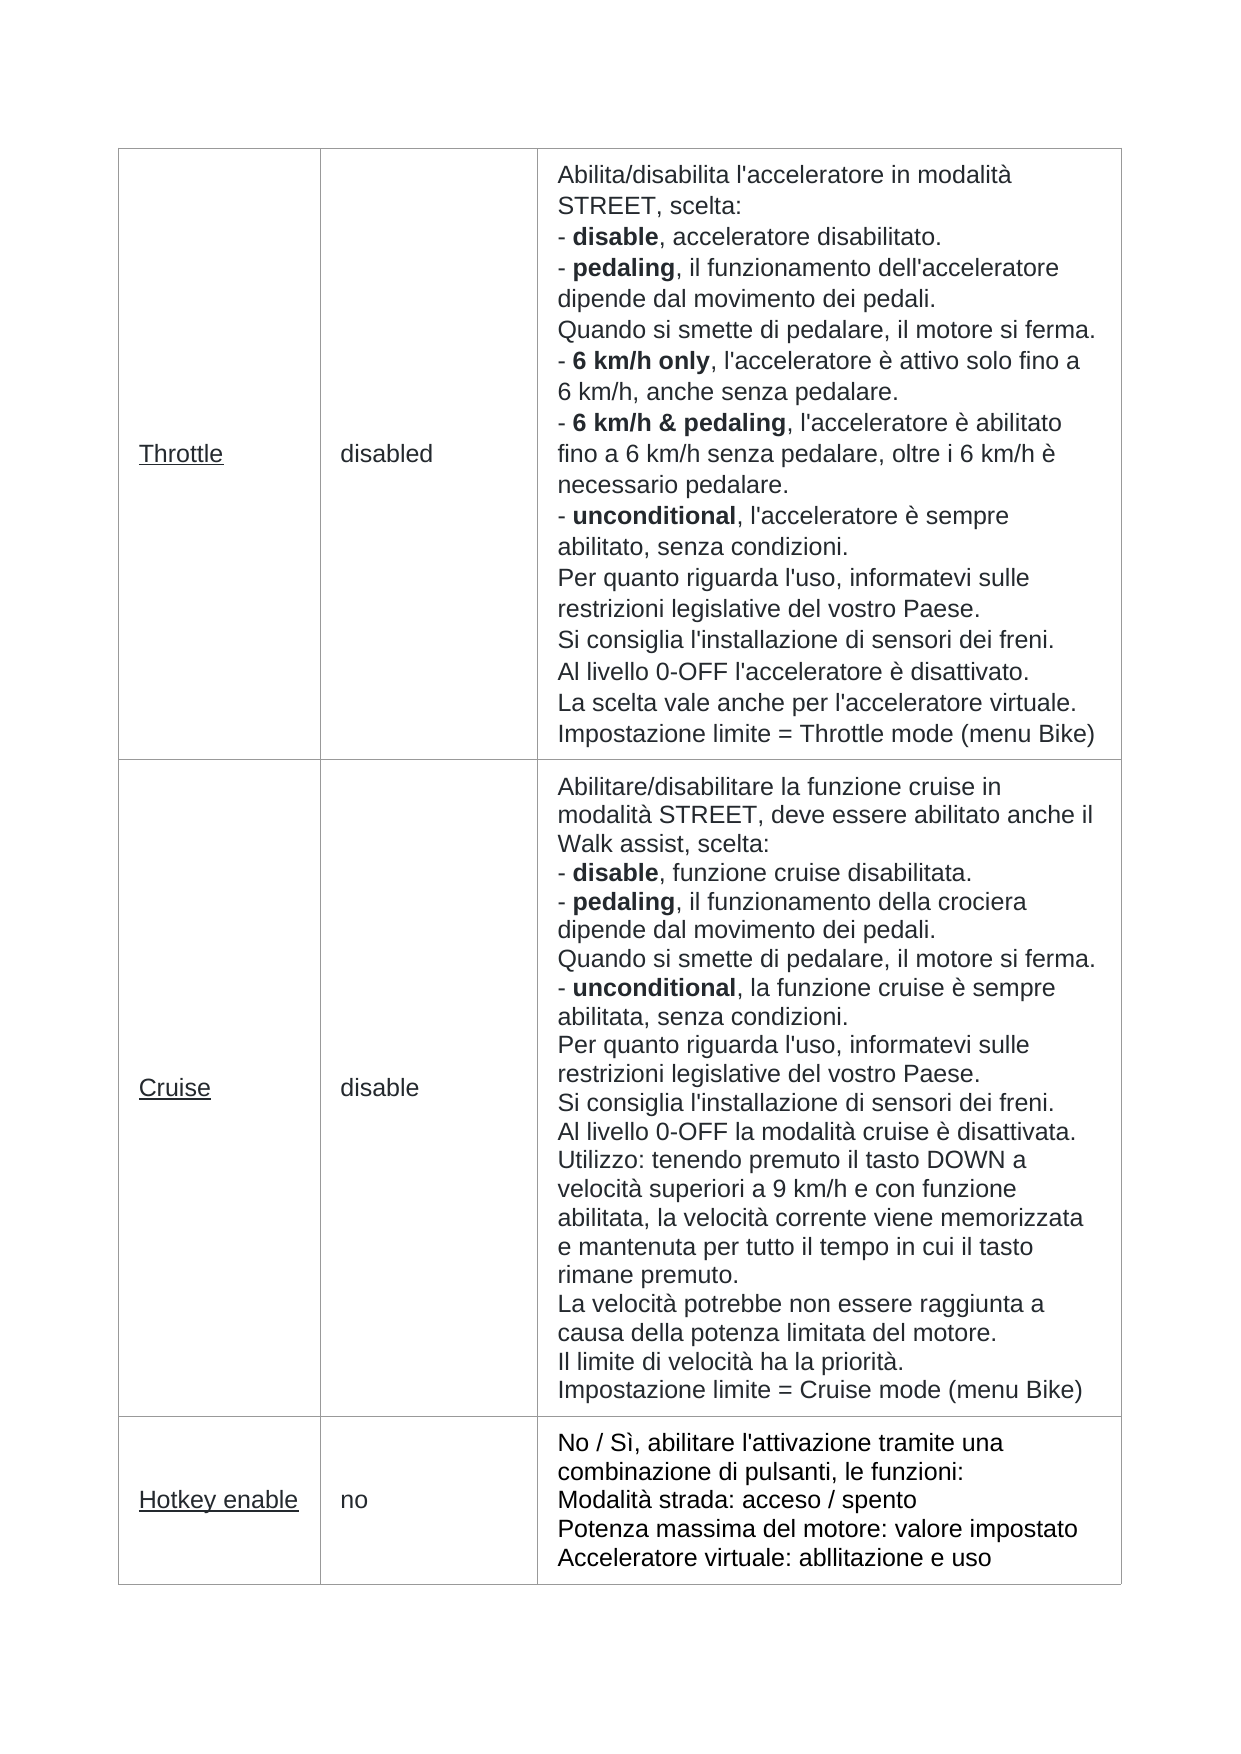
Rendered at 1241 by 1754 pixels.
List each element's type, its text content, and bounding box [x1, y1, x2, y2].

table_cell Cruise [119, 760, 320, 1416]
table_cell Abilita/disabilita l'acceleratore in modalità STREET, scelta: - disable, acceleratore disabilitato. - pedaling, il funzionamento dell'acceleratore dipende dal movimento dei pedali. Quando si smette di pedalare, il motore si ferma. - 6 km/h only, l'acceleratore è attivo solo fino a 6 km/h, anche senza pedalare. - 6 km/h & pedaling, l'acceleratore è abilitato fino a 6 km/h senza pedalare, oltre i 6 km/h è necessario pedalare. - unconditional, l'acceleratore è sempre abilitato, senza condizioni. Per quanto riguarda l'uso, informatevi sulle restrizioni legislative del vostro Paese. Si consiglia l'installazione di sensori dei freni. Al livello 0-OFF l'acceleratore è disattivato. La scelta vale anche per l'acceleratore virtuale. Impostazione limite = Throttle mode (menu Bike) [538, 149, 1121, 759]
table_cell No / Sì, abilitare l'attivazione tramite una combinazione di pulsanti, le funzioni: Modalità strada: acceso / spento Potenza massima del motore: valore impostato Acceleratore virtuale: abllitazione e uso [538, 1417, 1121, 1583]
table_cell disable [321, 760, 537, 1416]
table_cell disabled [321, 149, 537, 759]
table_cell no [321, 1417, 537, 1583]
table_cell Throttle [119, 149, 320, 759]
table_cell Abilitare/disabilitare la funzione cruise in modalità STREET, deve essere abilitato anche il Walk assist, scelta: - disable, funzione cruise disabilitata. - pedaling, il funzionamento della crociera dipende dal movimento dei pedali. Quando si smette di pedalare, il motore si ferma. - unconditional, la funzione cruise è sempre abilitata, senza condizioni. Per quanto riguarda l'uso, informatevi sulle restrizioni legislative del vostro Paese. Si consiglia l'installazione di sensori dei freni. Al livello 0-OFF la modalità cruise è disattivata. Utilizzo: tenendo premuto il tasto DOWN a velocità superiori a 9 km/h e con funzione abilitata, la velocità corrente viene memorizzata e mantenuta per tutto il tempo in cui il tasto rimane premuto. La velocità potrebbe non essere raggiunta a causa della potenza limitata del motore. Il limite di velocità ha la priorità. Impostazione limite = Cruise mode (menu Bike) [538, 760, 1121, 1416]
table_cell Hotkey enable [119, 1417, 320, 1583]
